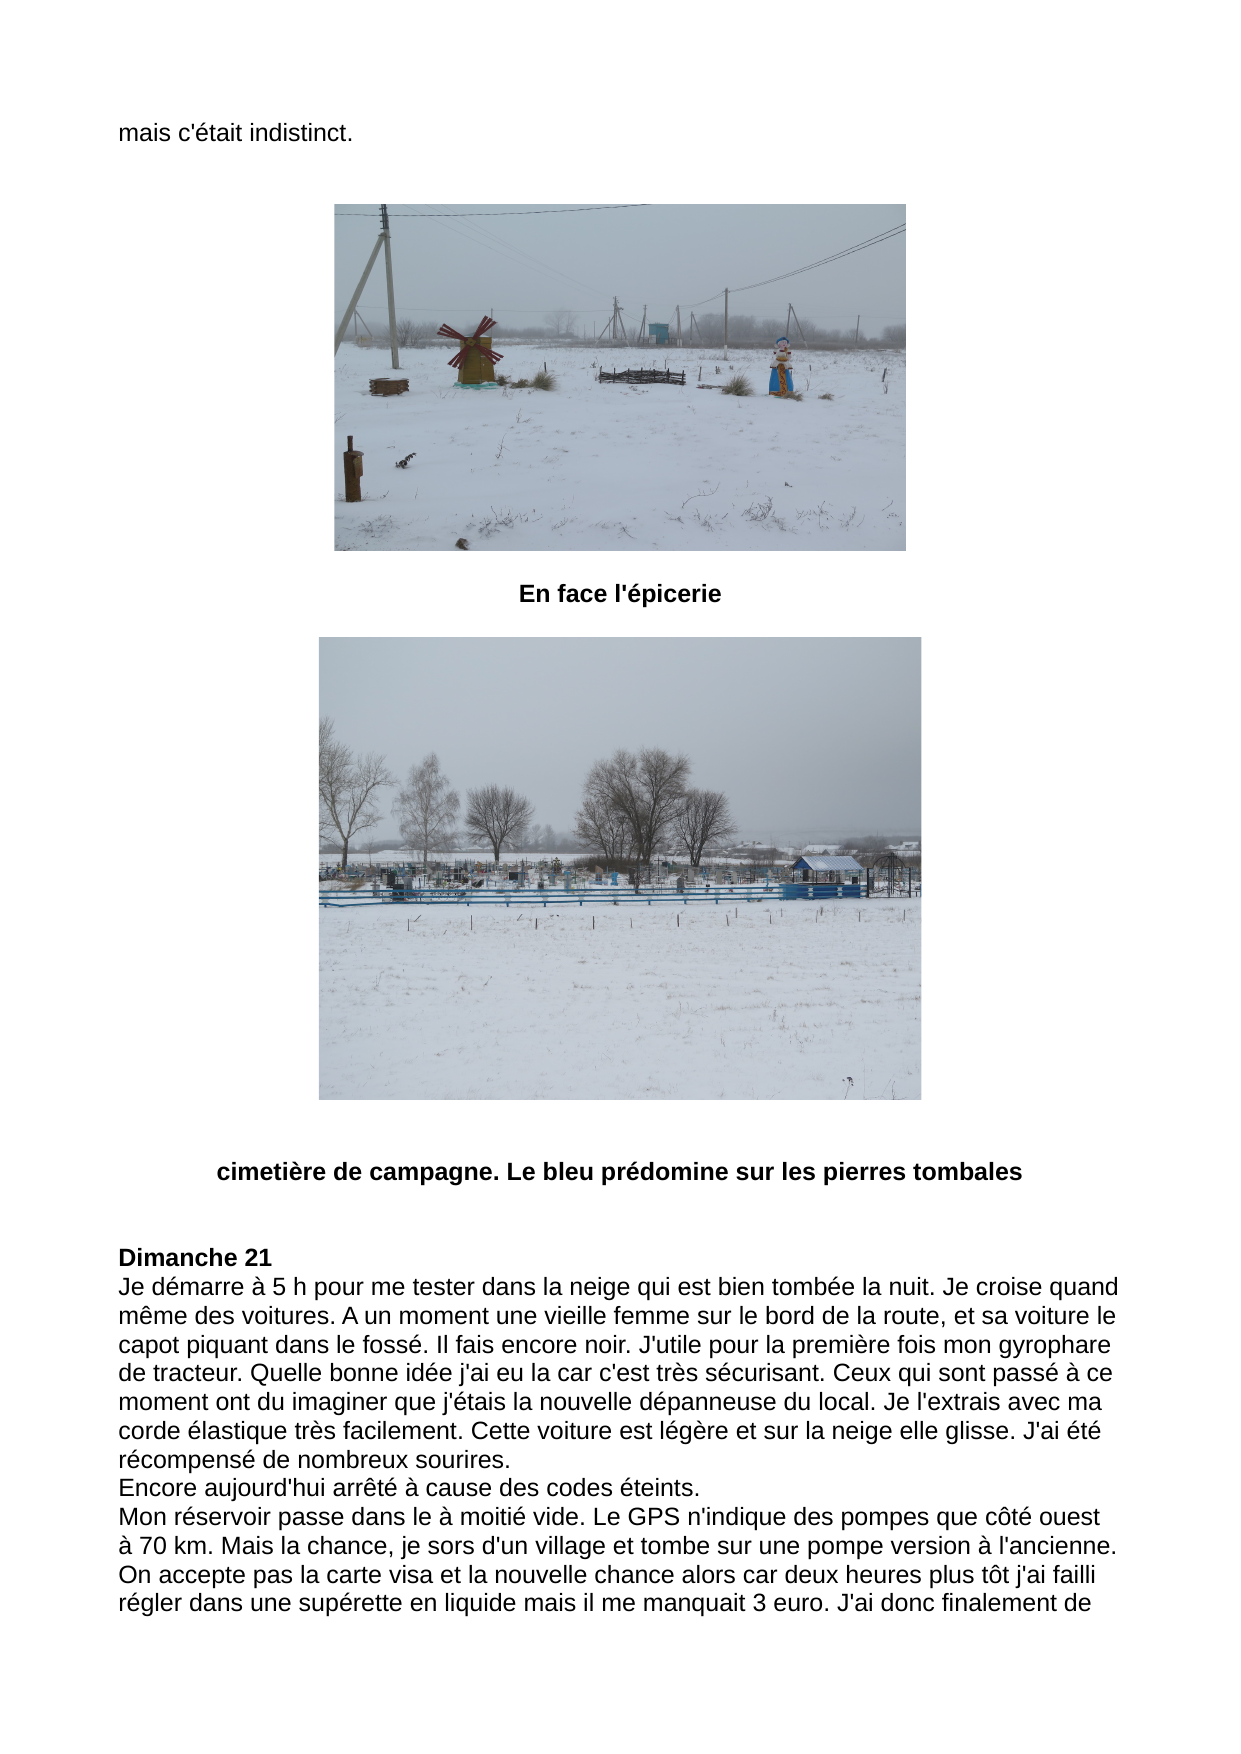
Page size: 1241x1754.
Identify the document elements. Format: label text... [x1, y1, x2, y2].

text En face l'épicerie [118, 579, 1122, 608]
picture [334, 204, 906, 551]
text cimetière de campagne. Le bleu prédomine sur les pierres tombales [118, 1157, 1122, 1186]
text Je démarre à 5 h pour me tester dans la neige qui est bien tombée la nuit. Je croise quand même des voitures. A un moment une vieille femme sur le bord de la route, et sa voiture le capot piquant dans le fossé. Il fais encore noir. J'utile pour la première fois mon gyrophare de tracteur. Quelle bonne idée j'ai eu la car c'est très sécurisant. Ceux qui sont passé à ce moment ont du imaginer que j'étais la nouvelle dépanneuse du local. Je l'extrais avec ma corde élastique très facilement. Cette voiture est légère et sur la neige elle glisse. J'ai été récompensé de nombreux sourires. [118, 1272, 1122, 1473]
picture [318, 637, 922, 1100]
text mais c'était indistinct. [118, 118, 1122, 147]
text Dimanche 21 [118, 1243, 1122, 1272]
text Encore aujourd'hui arrêté à cause des codes éteints. [118, 1473, 1122, 1502]
text Mon réservoir passe dans le à moitié vide. Le GPS n'indique des pompes que côté ouest à 70 km. Mais la chance, je sors d'un village et tombe sur une pompe version à l'ancienne. On accepte pas la carte visa et la nouvelle chance alors car deux heures plus tôt j'ai failli régler dans une supérette en liquide mais il me manquait 3 euro. J'ai donc finalement de [118, 1502, 1122, 1617]
